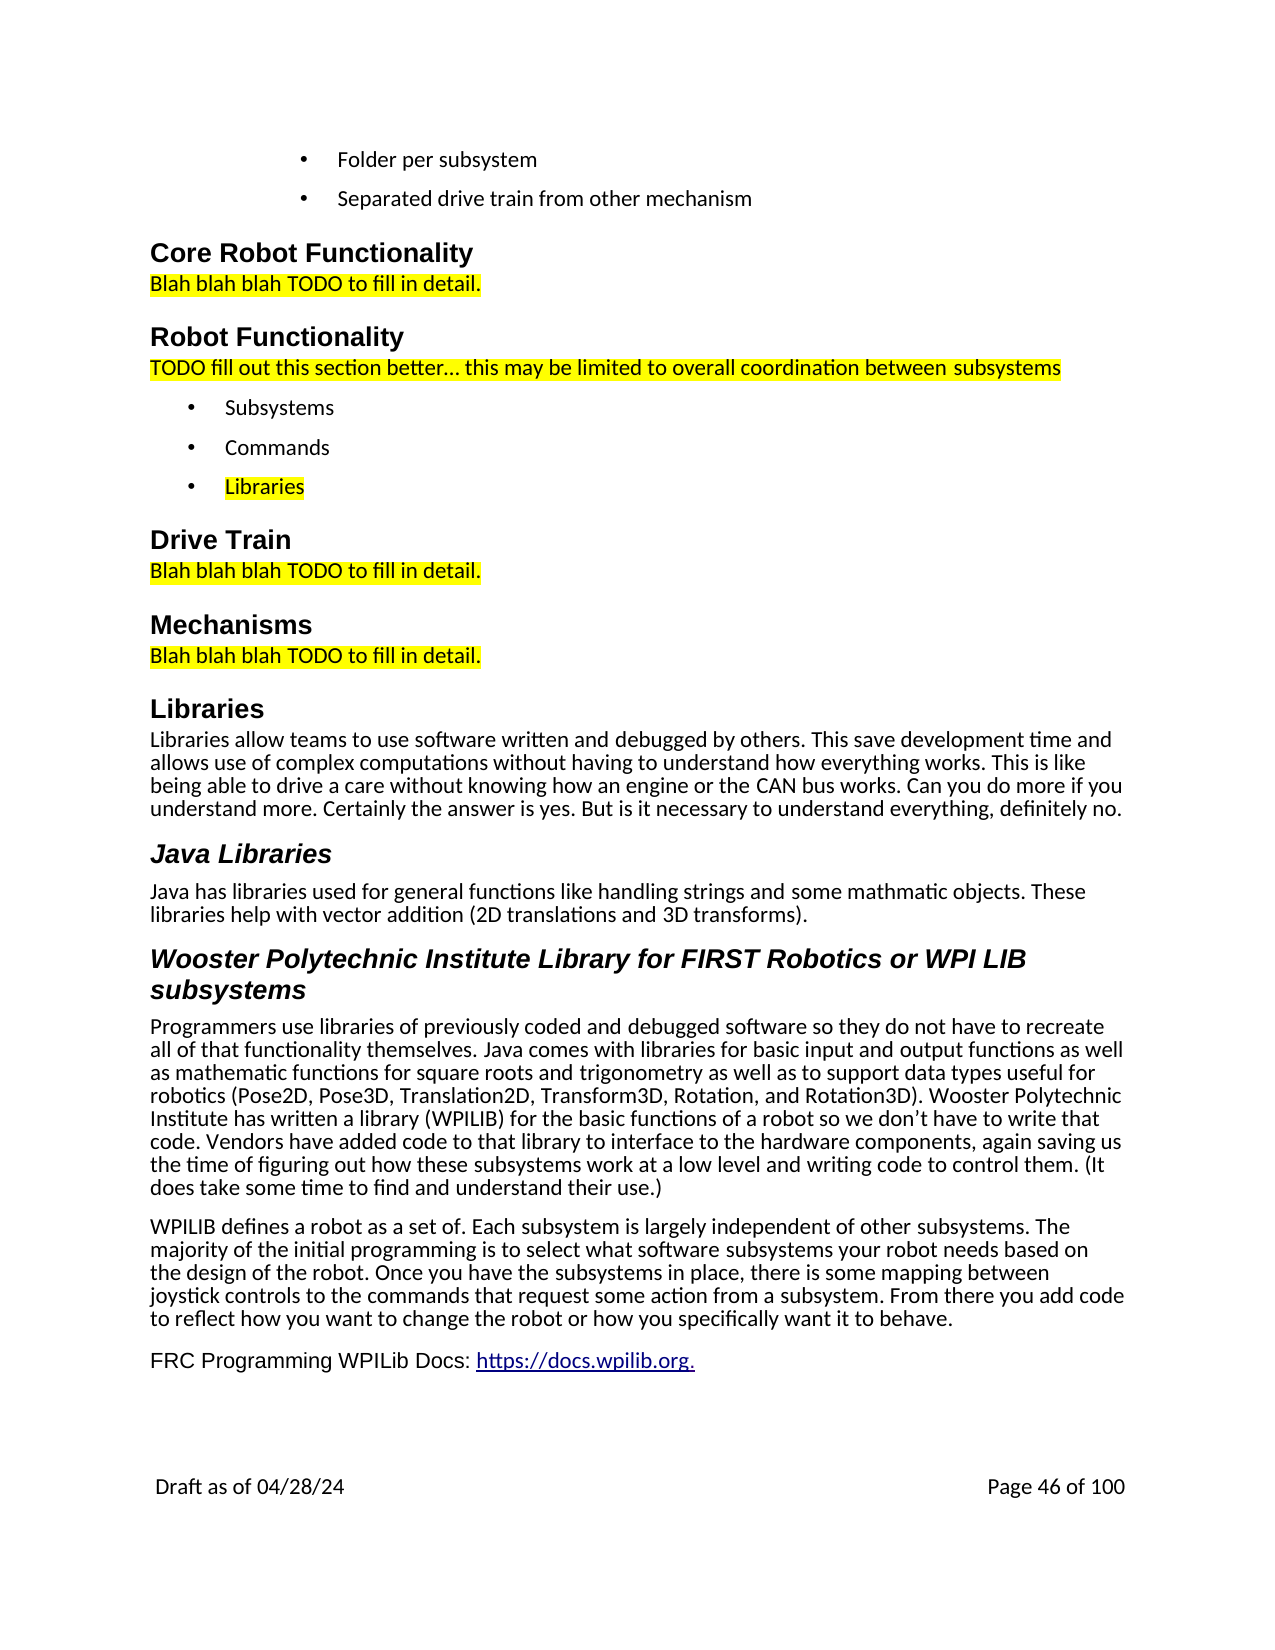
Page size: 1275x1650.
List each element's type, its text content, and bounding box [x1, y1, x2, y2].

text FRC Programming WPILib Docs: https://docs.wpilib.org. [150, 1349, 1125, 1374]
list Separated drive train from other mechanism [300, 189, 1125, 212]
text WPILIB defines a robot as a set of. Each subsystem is largely independent of other subsystems. The majority of the initial programming is to select what software subsystems your robot needs based on the design of the robot. Once you have the subsystems in place, there is some mapping between joystick controls to the commands that request some action from a subsystem. From there you add code to reflect how you want to change the robot or how you specifically want it to behave. [150, 1217, 1125, 1332]
list Subsystems [187, 398, 1125, 421]
text Libraries allow teams to use software written and debugged by others. This save development time and allows use of complex computations without having to understand how everything works. This is like being able to drive a care without knowing how an engine or the CAN bus works. Can you do more if you understand more. Certainly the answer is yes. But is it necessary to understand everything, definitely no. [150, 731, 1125, 822]
subtitle Wooster Polytechnic Institute Library for FIRST Robotics or WPI LIB subsystems [150, 944, 1125, 1005]
list Libraries [187, 477, 1125, 500]
subtitle Java Libraries [150, 839, 1125, 869]
text Programmers use libraries of previously coded and debugged software so they do not have to recreate all of that functionality themselves. Java comes with libraries for basic input and output functions as well as mathematic functions for square roots and trigonometry as well as to support data types useful for robotics (Pose2D, Pose3D, Translation2D, Transform3D, Rotation, and Rotation3D). Wooster Polytechnic Institute has written a library (WPILIB) for the basic functions of a robot so we don’t have to write that code. Vendors have added code to that library to interface to the hardware components, again saving us the time of figuring out how these subsystems work at a low level and writing code to control them. (It does take some time to find and understand their use.) [150, 1017, 1125, 1201]
subtitle Mechanisms [150, 610, 1125, 640]
subtitle Core Robot Functionality [150, 237, 1125, 268]
text Blah blah blah TODO to fill in detail. [150, 274, 1125, 297]
list Folder per subsystem [300, 150, 1125, 173]
text Java has libraries used for general functions like handling strings and some mathmatic objects. These libraries help with vector addition (2D translations and 3D transforms). [150, 882, 1125, 928]
list Commands [187, 438, 1125, 461]
text Blah blah blah TODO to fill in detail. [150, 646, 1125, 669]
text TODO fill out this section better… this may be limited to overall coordination between subsystems [150, 358, 1125, 381]
text Blah blah blah TODO to fill in detail. [150, 562, 1125, 585]
subtitle Libraries [150, 694, 1125, 724]
subtitle Drive Train [150, 525, 1125, 556]
subtitle Robot Functionality [150, 322, 1125, 352]
